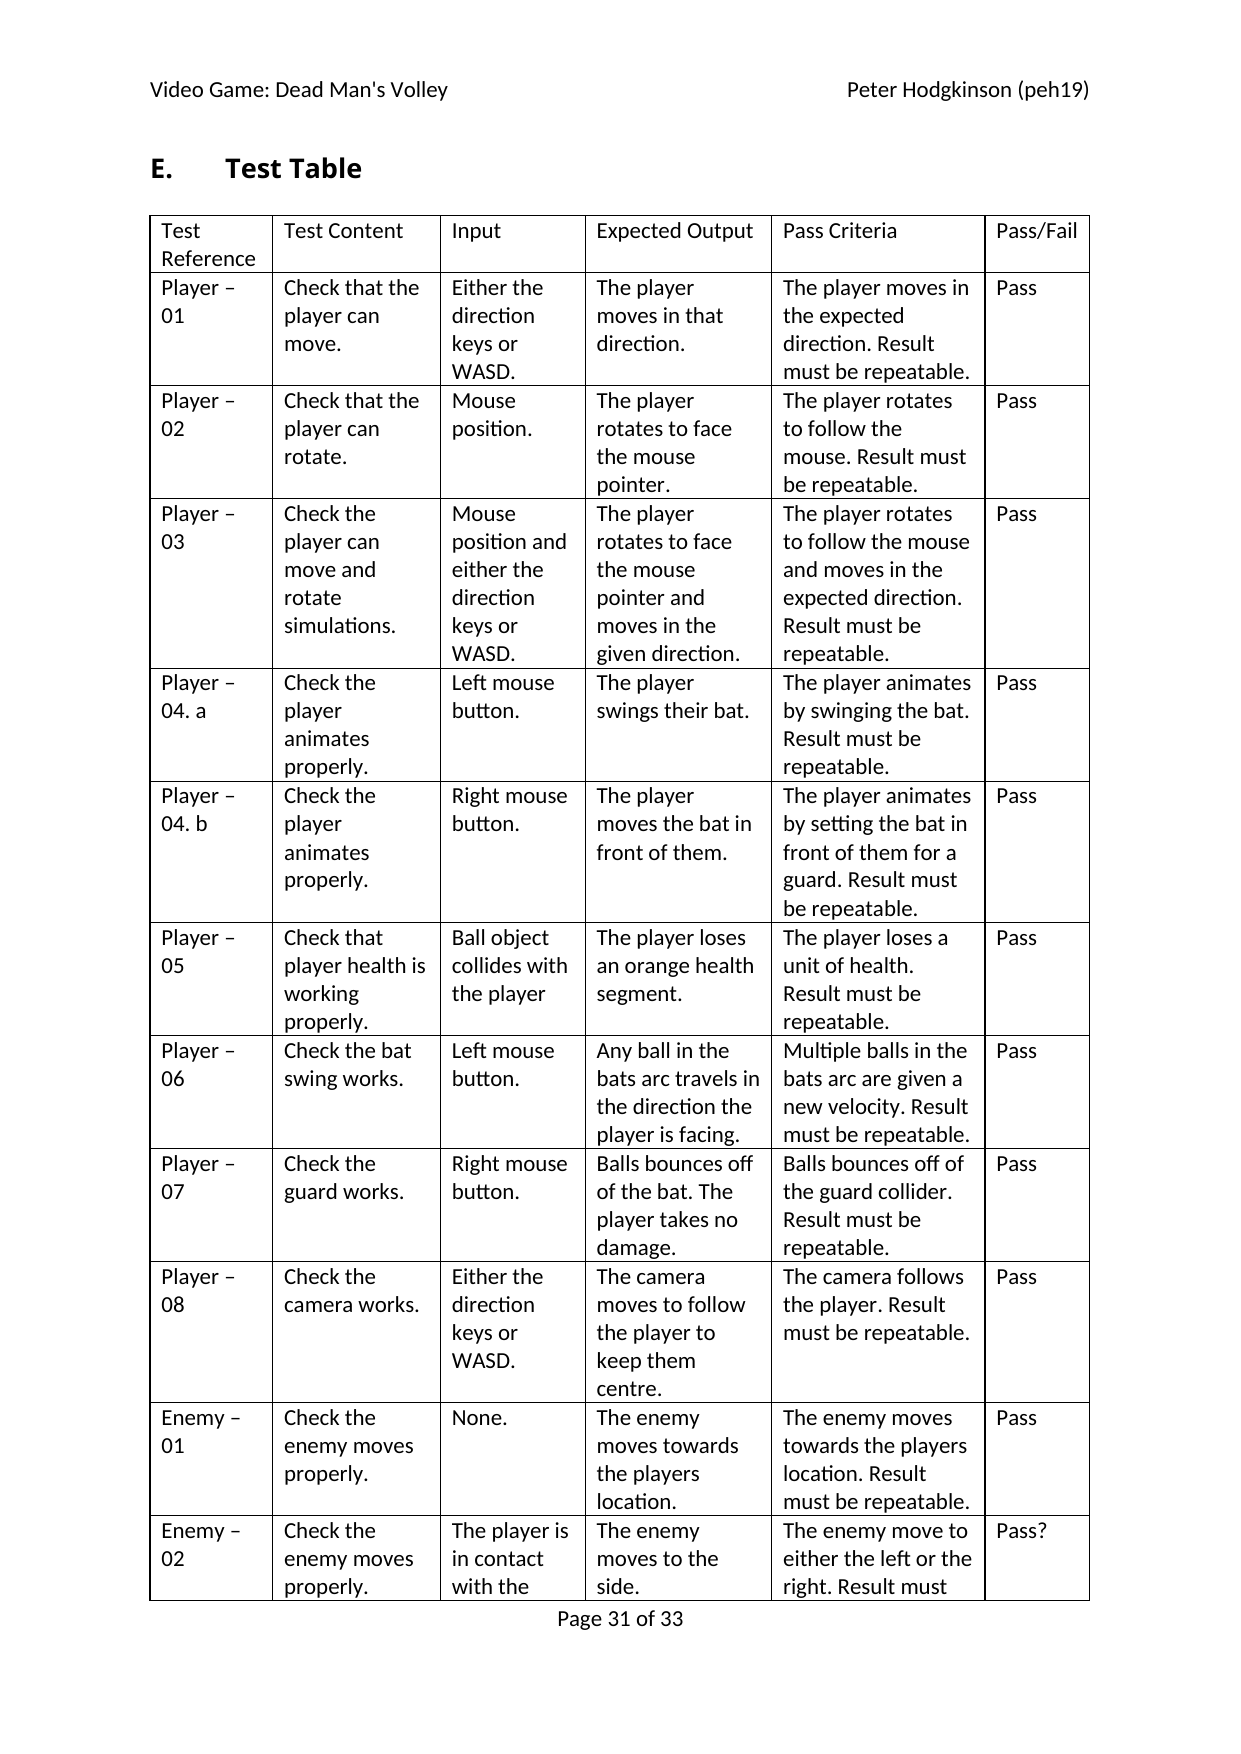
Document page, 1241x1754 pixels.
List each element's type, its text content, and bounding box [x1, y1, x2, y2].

table_cell The enemy moves to the side. [586, 1516, 771, 1600]
table_cell The player rotates to face the mouse pointer and moves in the given direction. [586, 499, 771, 667]
table_cell The player loses a unit of health. Result must be repeatable. [772, 923, 984, 1035]
table_cell Either the direction keys or WASD. [441, 273, 585, 385]
table_header Pass Criteria [772, 216, 984, 272]
table_cell The player rotates to follow the mouse and moves in the expected direction. Result must be repeatable. [772, 499, 984, 667]
table_cell Player – 04. a [151, 669, 272, 781]
table_cell Any ball in the bats arc travels in the direction the player is facing. [586, 1036, 771, 1148]
table_cell Check the enemy moves properly. [273, 1403, 440, 1515]
table_cell The player moves the bat in front of them. [586, 782, 771, 922]
table_cell Player – 03 [151, 499, 272, 667]
table_cell Player – 07 [151, 1149, 272, 1261]
table_cell The camera follows the player. Result must be repeatable. [772, 1262, 984, 1402]
table_cell Pass [986, 1403, 1089, 1515]
table_cell Pass [986, 1262, 1089, 1402]
table_cell The player is in contact with the [441, 1516, 585, 1600]
table_cell Right mouse button. [441, 1149, 585, 1261]
table_header Test Content [273, 216, 440, 272]
table_cell Check that player health is working properly. [273, 923, 440, 1035]
table_cell The player swings their bat. [586, 669, 771, 781]
table_cell Ball object collides with the player [441, 923, 585, 1035]
table_cell The player moves in the expected direction. Result must be repeatable. [772, 273, 984, 385]
table_cell Multiple balls in the bats arc are given a new velocity. Result must be repeatable. [772, 1036, 984, 1148]
table_header Expected Output [586, 216, 771, 272]
table_cell Pass [986, 1036, 1089, 1148]
table_cell Player – 06 [151, 1036, 272, 1148]
table_cell Pass [986, 923, 1089, 1035]
table_cell Enemy – 02 [151, 1516, 272, 1600]
table_cell Pass [986, 782, 1089, 922]
table_cell Player – 04. b [151, 782, 272, 922]
table_cell Right mouse button. [441, 782, 585, 922]
table_cell Check that the player can rotate. [273, 386, 440, 498]
table_header Test Reference [151, 216, 272, 272]
table_cell Player – 01 [151, 273, 272, 385]
table_cell Check the bat swing works. [273, 1036, 440, 1148]
table_cell Check the player animates properly. [273, 669, 440, 781]
table_cell The player rotates to face the mouse pointer. [586, 386, 771, 498]
table_cell The player rotates to follow the mouse. Result must be repeatable. [772, 386, 984, 498]
table_header Pass/Fail [986, 216, 1089, 272]
table_cell Either the direction keys or WASD. [441, 1262, 585, 1402]
table_cell Balls bounces off of the bat. The player takes no damage. [586, 1149, 771, 1261]
table_cell The enemy moves towards the players location. [586, 1403, 771, 1515]
table_cell The player animates by swinging the bat. Result must be repeatable. [772, 669, 984, 781]
table_cell Check the enemy moves properly. [273, 1516, 440, 1600]
table_cell Check the player can move and rotate simulations. [273, 499, 440, 667]
table_cell Player – 08 [151, 1262, 272, 1402]
table_cell Player – 05 [151, 923, 272, 1035]
table_cell The camera moves to follow the player to keep them centre. [586, 1262, 771, 1402]
table_cell The enemy moves towards the players location. Result must be repeatable. [772, 1403, 984, 1515]
table_cell Pass? [986, 1516, 1089, 1600]
table_cell The player animates by setting the bat in front of them for a guard. Result must be repeatable. [772, 782, 984, 922]
table_cell Mouse position and either the direction keys or WASD. [441, 499, 585, 667]
table_cell Left mouse button. [441, 669, 585, 781]
table_cell Check the guard works. [273, 1149, 440, 1261]
table_cell Player – 02 [151, 386, 272, 498]
table_cell The enemy move to either the left or the right. Result must [772, 1516, 984, 1600]
table_cell Check that the player can move. [273, 273, 440, 385]
table_cell Left mouse button. [441, 1036, 585, 1148]
table_cell Balls bounces off of the guard collider. Result must be repeatable. [772, 1149, 984, 1261]
table_cell Pass [986, 669, 1089, 781]
table_cell None. [441, 1403, 585, 1515]
table_header Input [441, 216, 585, 272]
table_cell Pass [986, 273, 1089, 385]
table_cell Pass [986, 499, 1089, 667]
table_cell The player moves in that direction. [586, 273, 771, 385]
table_cell Enemy – 01 [151, 1403, 272, 1515]
table_cell Pass [986, 1149, 1089, 1261]
table_cell Check the camera works. [273, 1262, 440, 1402]
subtitle E. Test Table [150, 150, 1090, 187]
table_cell Check the player animates properly. [273, 782, 440, 922]
table_cell Mouse position. [441, 386, 585, 498]
table_cell The player loses an orange health segment. [586, 923, 771, 1035]
table_cell Pass [986, 386, 1089, 498]
